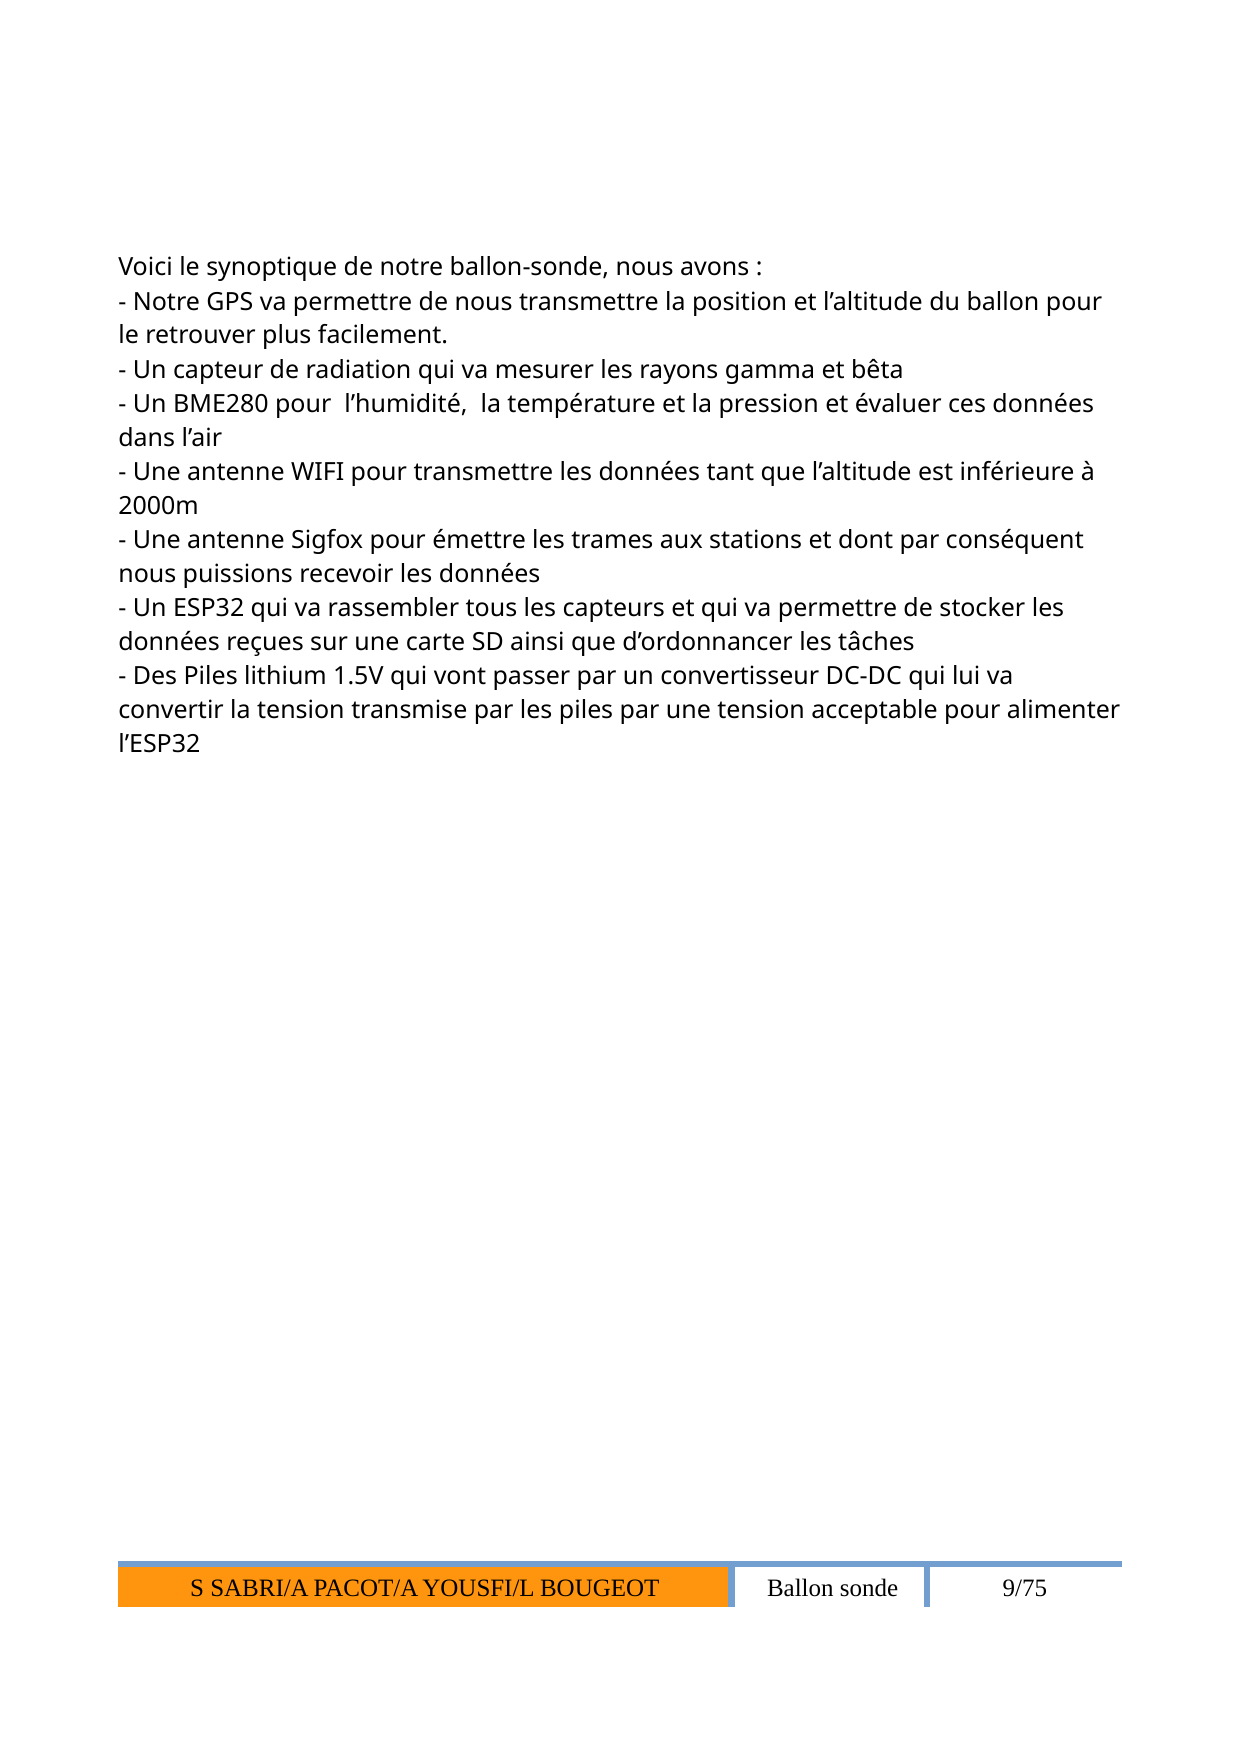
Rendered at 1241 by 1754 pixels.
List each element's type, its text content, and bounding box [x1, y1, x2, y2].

text - Un BME280 pour l’humidité, la température et la pression et évaluer ces données dans l’air [118, 385, 1122, 453]
text - Un ESP32 qui va rassembler tous les capteurs et qui va permettre de stocker les données reçues sur une carte SD ainsi que d’ordonnancer les tâches [118, 590, 1122, 658]
text Voici le synoptique de notre ballon-sonde, nous avons : [118, 249, 1122, 283]
text - Un capteur de radiation qui va mesurer les rayons gamma et bêta [118, 351, 1122, 385]
text - Des Piles lithium 1.5V qui vont passer par un convertisseur DC-DC qui lui va convertir la tension transmise par les piles par une tension acceptable pour alimenter l’ESP32 [118, 658, 1122, 760]
text - Une antenne WIFI pour transmettre les données tant que l’altitude est inférieure à 2000m [118, 453, 1122, 522]
text - Une antenne Sigfox pour émettre les trames aux stations et dont par conséquent nous puissions recevoir les données [118, 522, 1122, 590]
text - Notre GPS va permettre de nous transmettre la position et l’altitude du ballon pour le retrouver plus facilement. [118, 283, 1122, 351]
